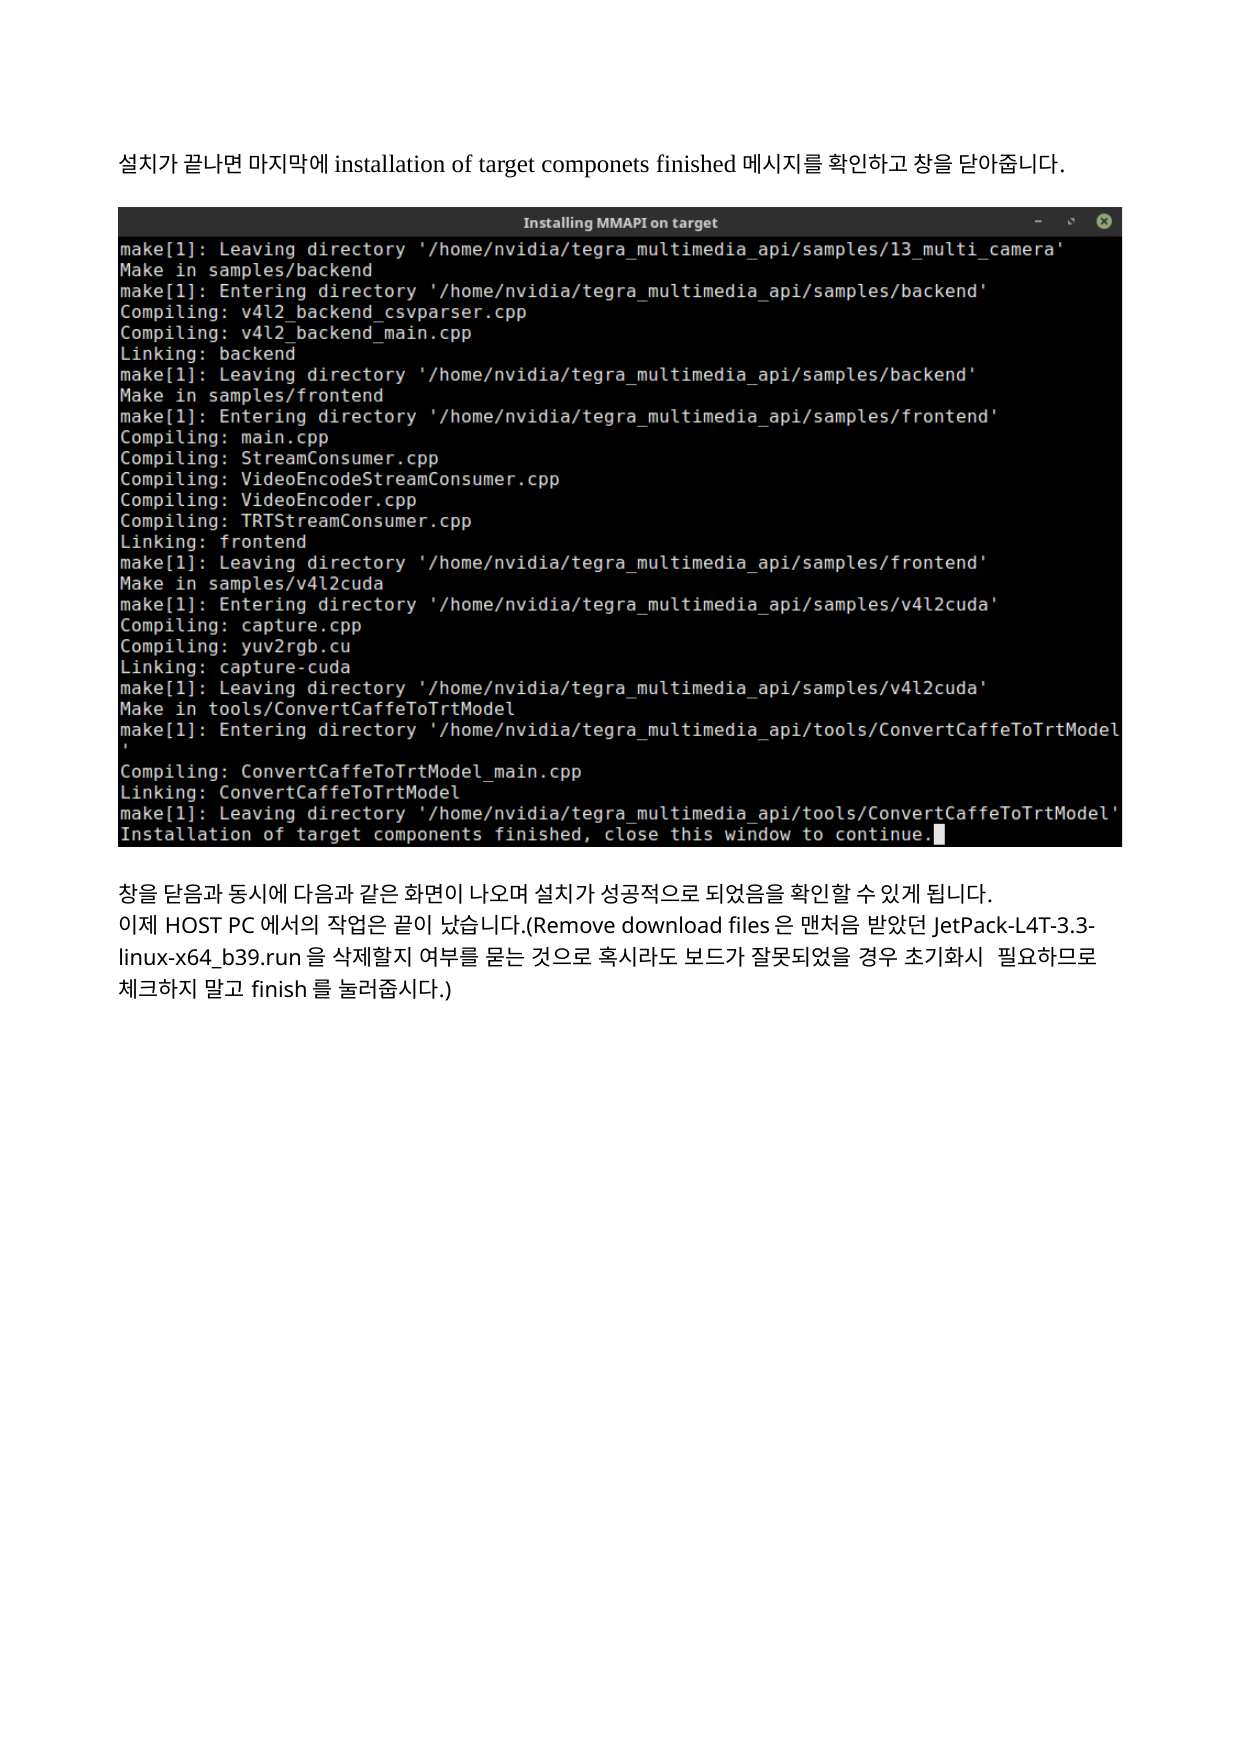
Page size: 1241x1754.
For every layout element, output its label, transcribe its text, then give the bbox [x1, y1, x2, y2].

picture [118, 207, 1123, 847]
text 창을 닫음과 동시에 다음과 같은 화면이 나오며 설치가 성공적으로 되었음을 확인할 수 있게 됩니다. [118, 877, 1122, 908]
text 이제 HOST PC 에서의 작업은 끝이 났습니다.(Remove download files은 맨처음 받았던 JetPack-L4T-3.3-linux-x64_b39.run을 삭제할지 여부를 묻는 것으로 혹시라도 보드가 잘못되었을 경우 초기화시 필요하므로 체크하지 말고 finish를 눌러줍시다.) [118, 908, 1122, 1004]
text 설치가 끝나면 마지막에 installation of target componets finished 메시지를 확인하고 창을 닫아줍니다. [118, 147, 1122, 178]
